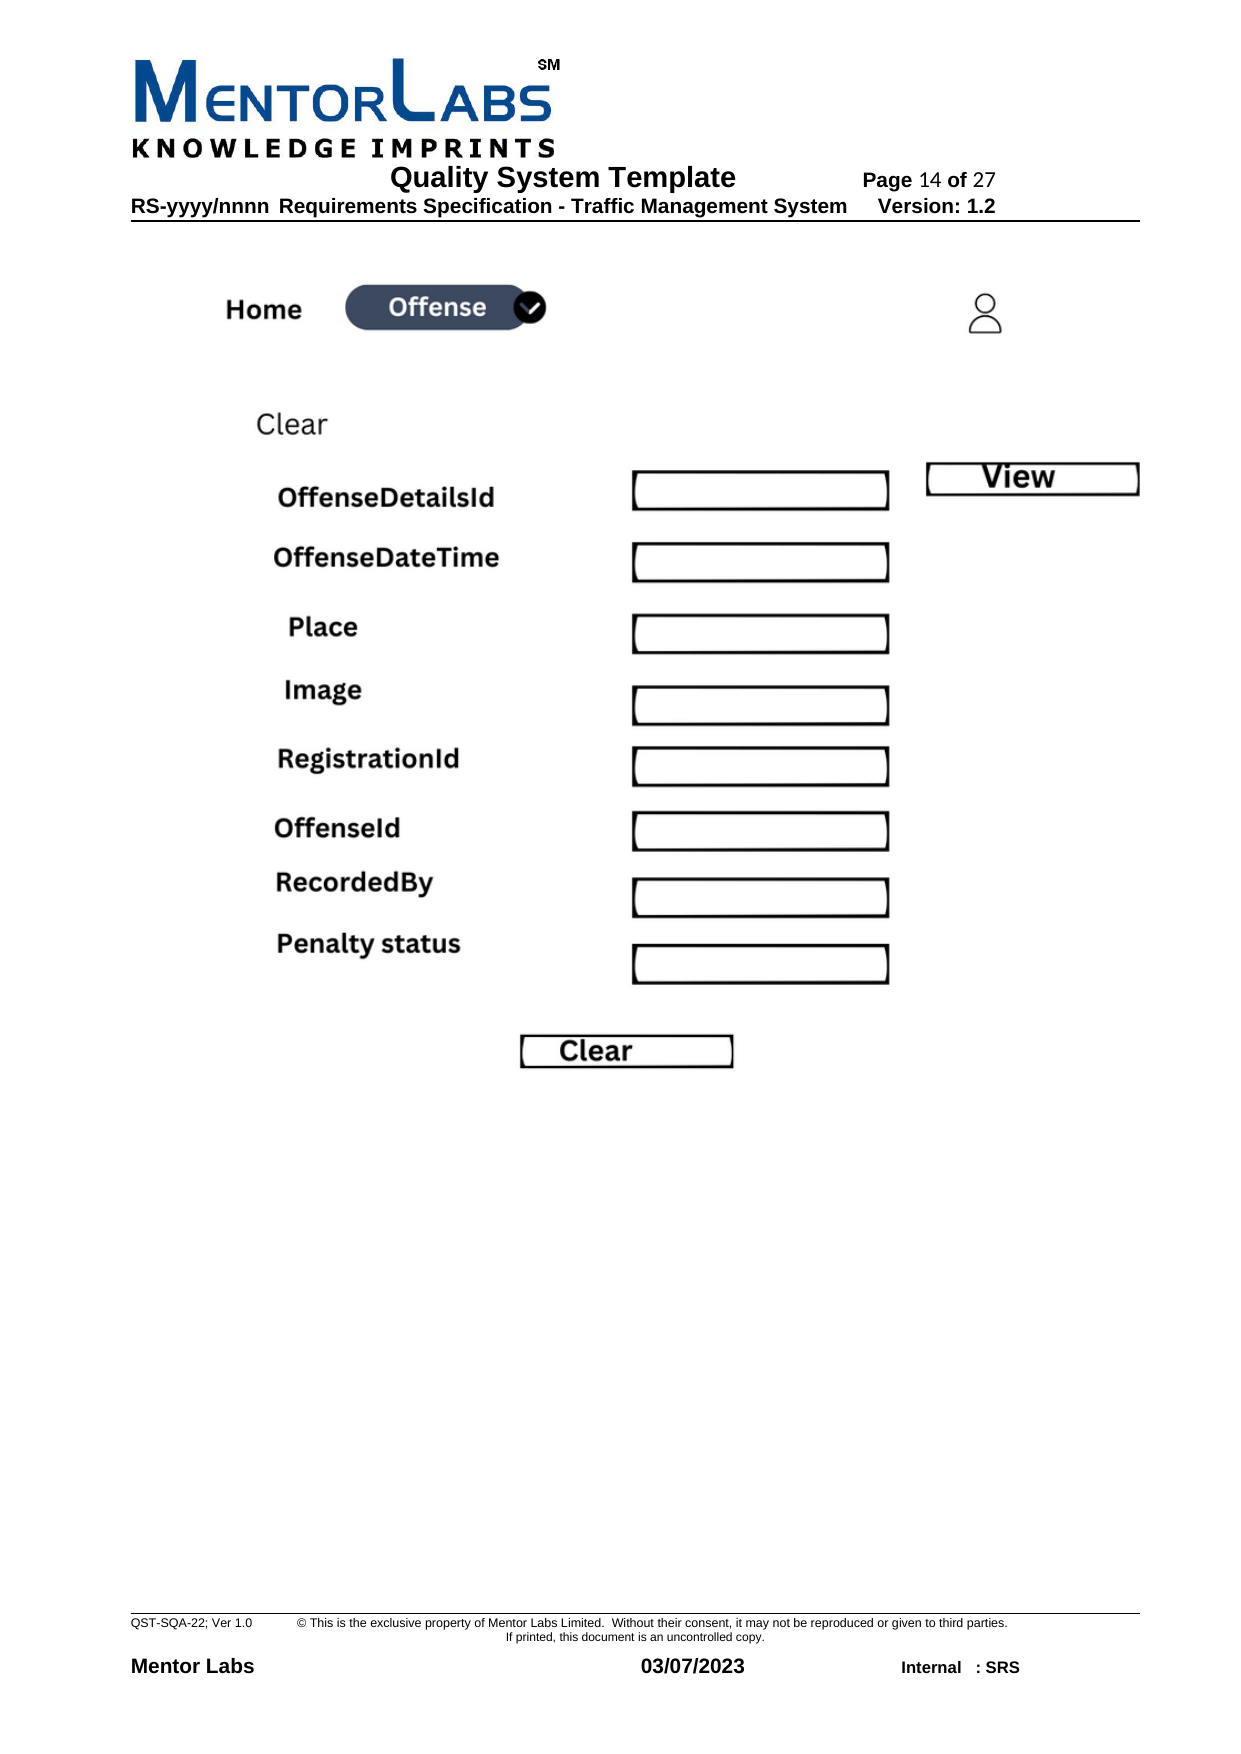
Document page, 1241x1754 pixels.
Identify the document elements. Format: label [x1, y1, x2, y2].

picture [130, 245, 1140, 1097]
picture [130, 58, 563, 161]
